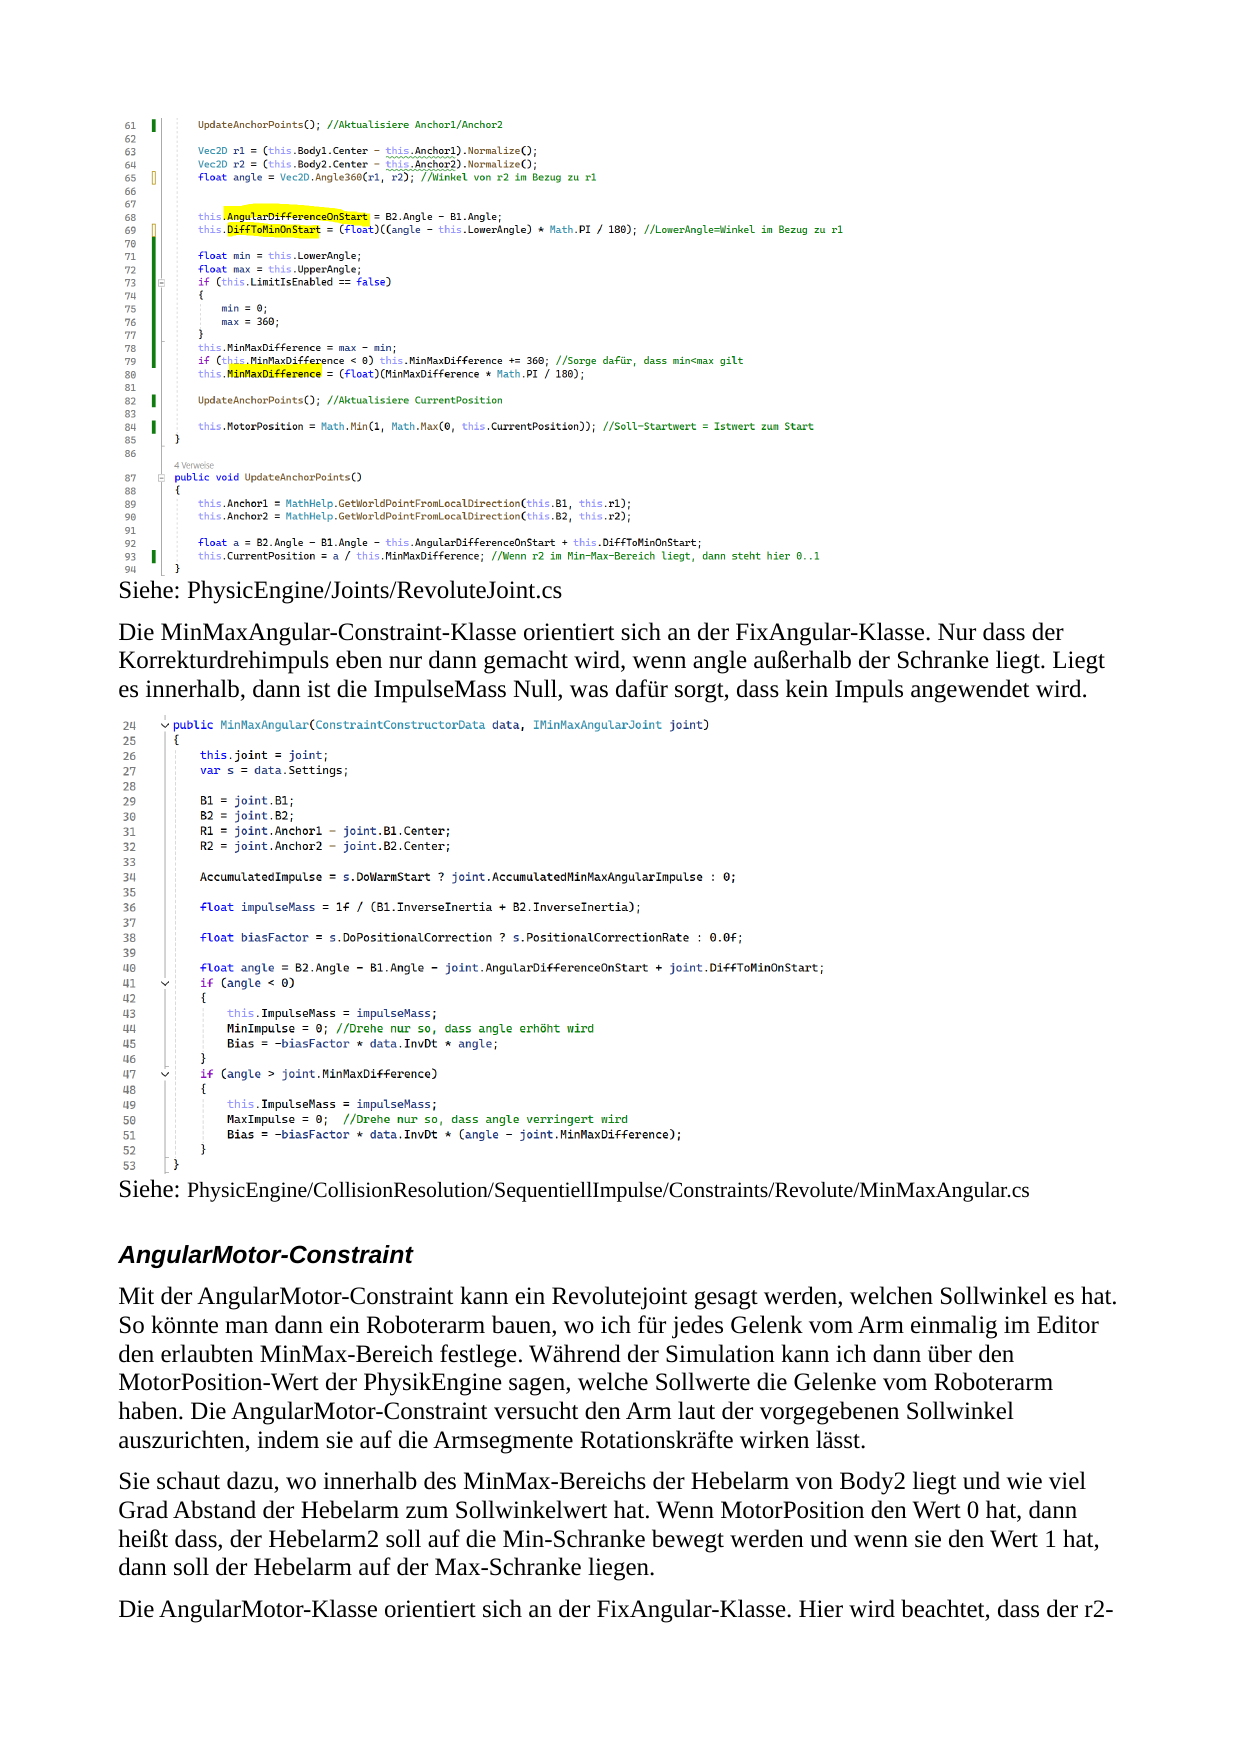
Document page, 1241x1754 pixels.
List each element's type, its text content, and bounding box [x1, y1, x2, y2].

text Siehe: PhysicEngine/Joints/RevoluteJoint.cs [118, 118, 1122, 604]
text Siehe: PhysicEngine/CollisionResolution/SequentiellImpulse/Constraints/Revolute/MinMaxAngular.cs [118, 715, 1122, 1203]
text Die AngularMotor-Klasse orientiert sich an der FixAngular-Klasse. Hier wird beachtet, dass der r2- [118, 1594, 1122, 1622]
picture [118, 118, 850, 576]
picture [118, 715, 825, 1174]
text Mit der AngularMotor-Constraint kann ein Revolutejoint gesagt werden, welchen Sollwinkel es hat. So könnte man dann ein Roboterarm bauen, wo ich für jedes Gelenk vom Arm einmalig im Editor den erlaubten MinMax-Bereich festlege. Während der Simulation kann ich dann über den MotorPosition-Wert der PhysikEngine sagen, welche Sollwerte die Gelenke vom Roboterarm haben. Die AngularMotor-Constraint versucht den Arm laut der vorgegebenen Sollwinkel auszurichten, indem sie auf die Armsegmente Rotationskräfte wirken lässt. [118, 1281, 1122, 1454]
subtitle AngularMotor-Constraint [118, 1240, 1122, 1269]
text Sie schaut dazu, wo innerhalb des MinMax-Bereichs der Hebelarm von Body2 liegt und wie viel Grad Abstand der Hebelarm zum Sollwinkelwert hat. Wenn MotorPosition den Wert 0 hat, dann heißt dass, der Hebelarm2 soll auf die Min-Schranke bewegt werden und wenn sie den Wert 1 hat, dann soll der Hebelarm auf der Max-Schranke liegen. [118, 1466, 1122, 1581]
text Die MinMaxAngular-Constraint-Klasse orientiert sich an der FixAngular-Klasse. Nur dass der Korrekturdrehimpuls eben nur dann gemacht wird, wenn angle außerhalb der Schranke liegt. Liegt es innerhalb, dann ist die ImpulseMass Null, was dafür sorgt, dass kein Impuls angewendet wird. [118, 617, 1122, 703]
